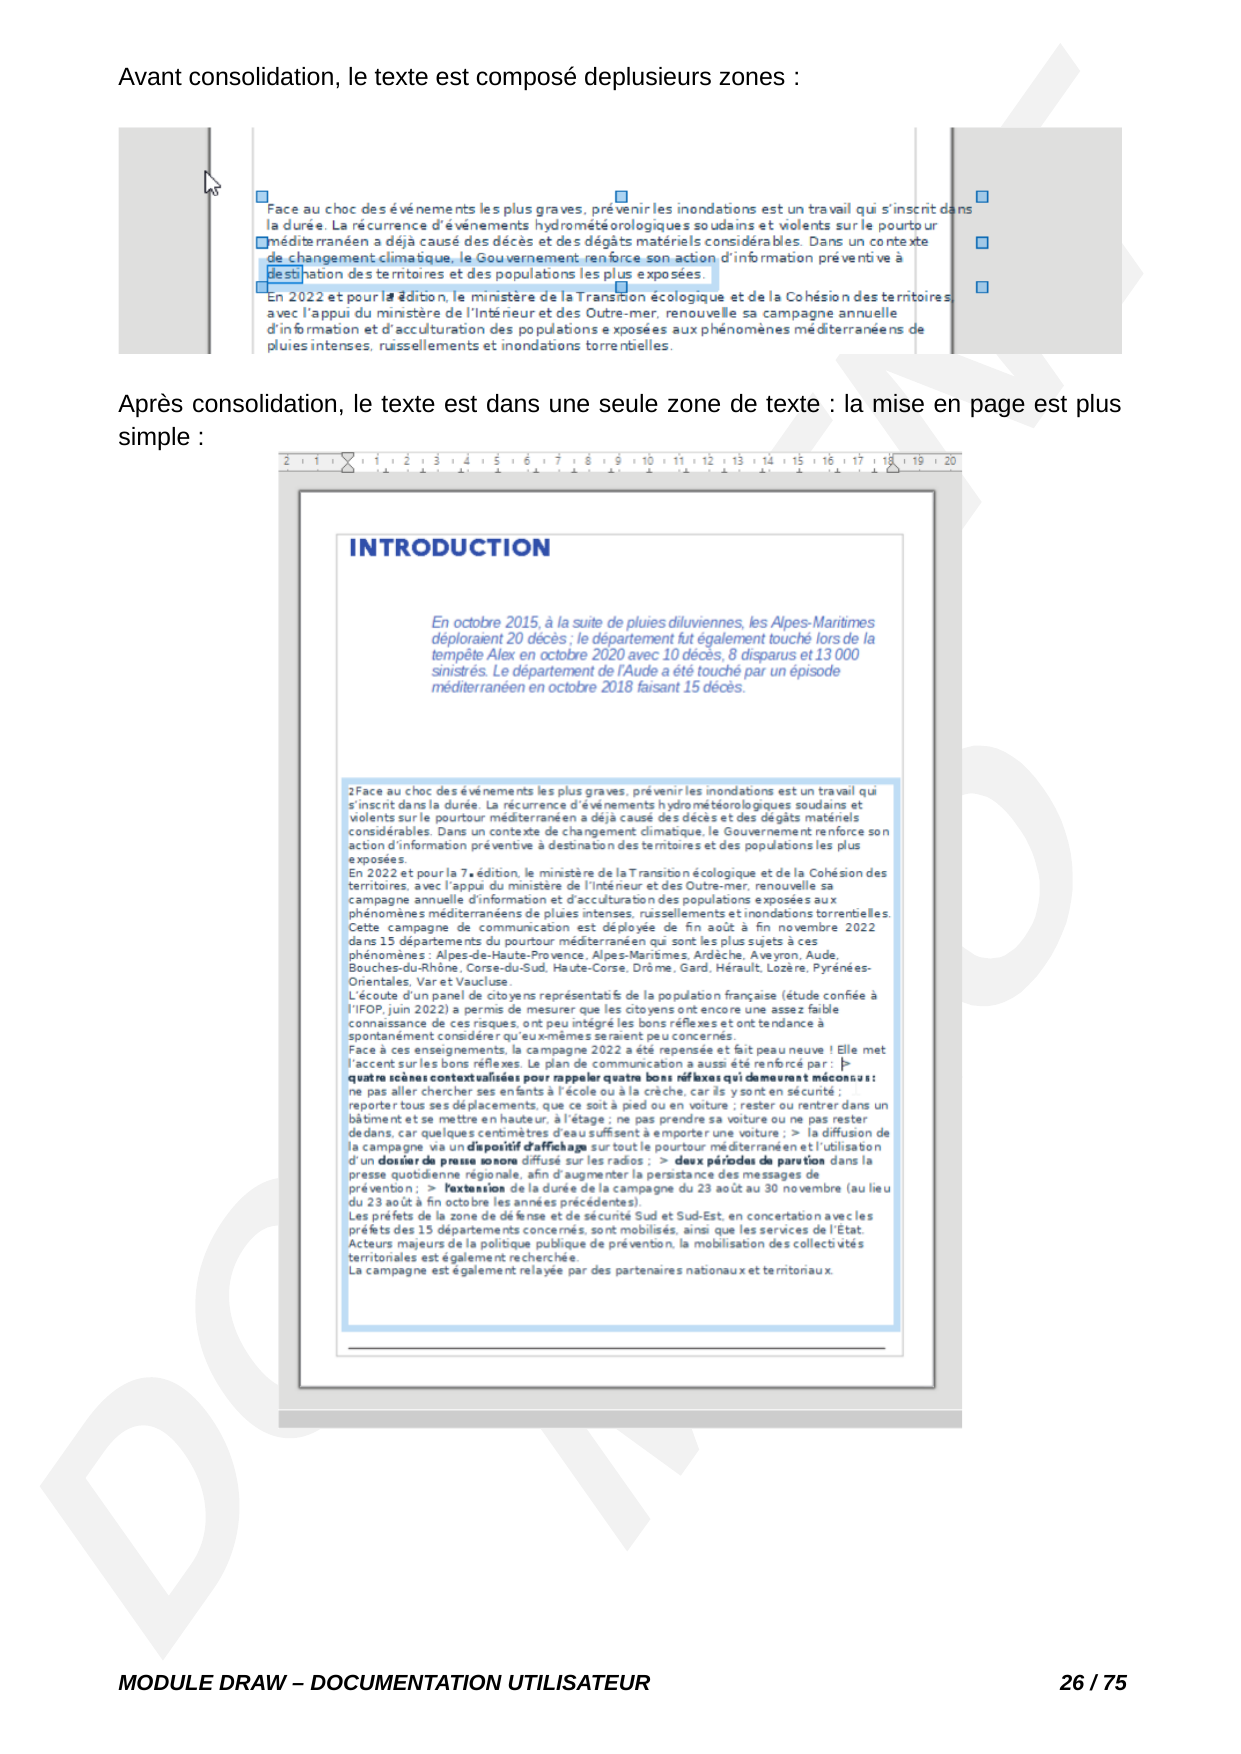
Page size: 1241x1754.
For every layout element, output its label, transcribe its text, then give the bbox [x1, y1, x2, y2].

text Après consolidation, le texte est dans une seule zone de texte : la mise en page est plus simple : [118, 387, 1122, 452]
picture [118, 127, 1122, 354]
picture [278, 451, 963, 1429]
text Avant consolidation, le texte est composé deplusieurs zones : [118, 59, 1122, 92]
